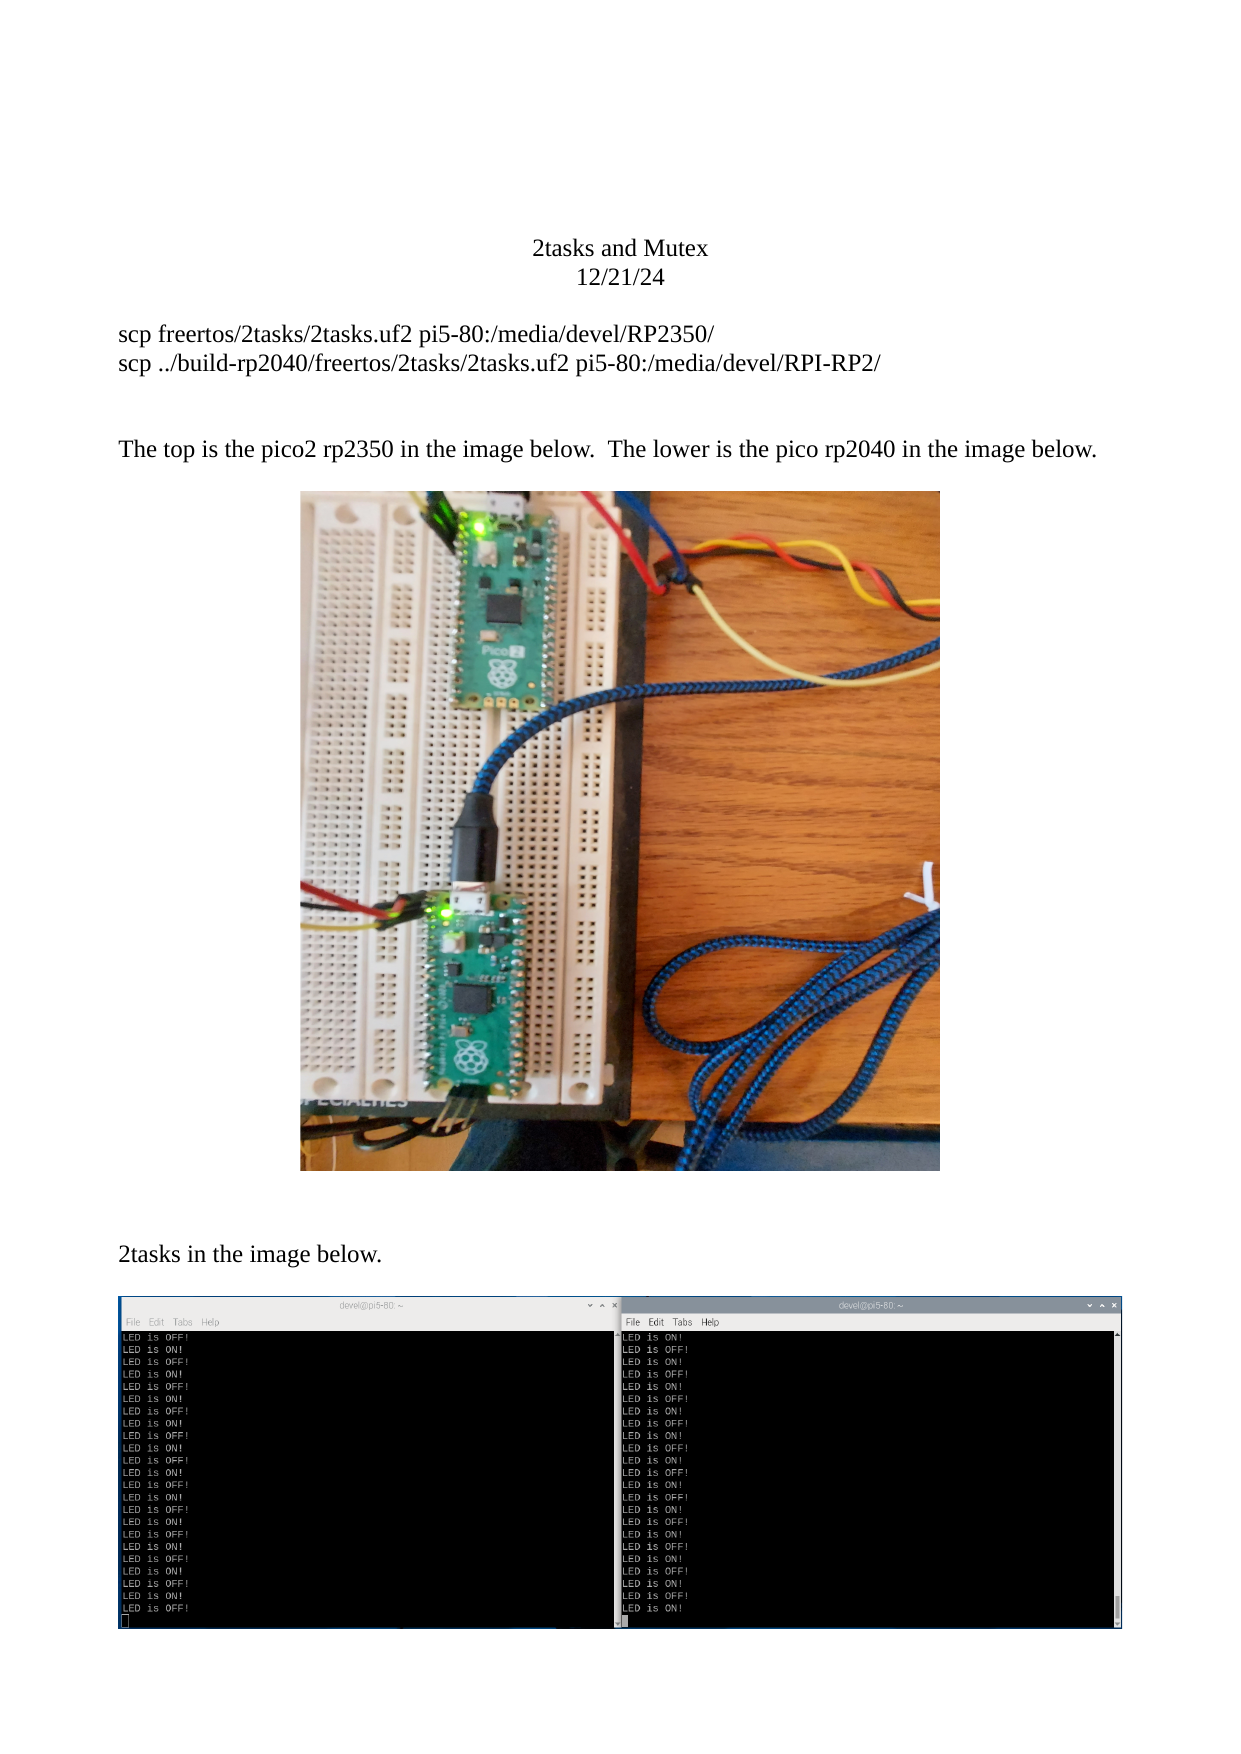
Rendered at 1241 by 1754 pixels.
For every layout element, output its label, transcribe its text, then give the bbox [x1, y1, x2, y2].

text scp freertos/2tasks/2tasks.uf2 pi5-80:/media/devel/RP2350/ [118, 319, 1122, 348]
text 12/21/24 [118, 262, 1122, 291]
picture [118, 1296, 1123, 1629]
text 2tasks and Mutex [118, 233, 1122, 262]
text scp ../build-rp2040/freertos/2tasks/2tasks.uf2 pi5-80:/media/devel/RPI-RP2/ [118, 348, 1122, 377]
text 2tasks in the image below. [118, 1239, 1122, 1268]
text The top is the pico2 rp2350 in the image below. The lower is the pico rp2040 in the image below. [118, 434, 1122, 463]
picture [300, 491, 940, 1171]
